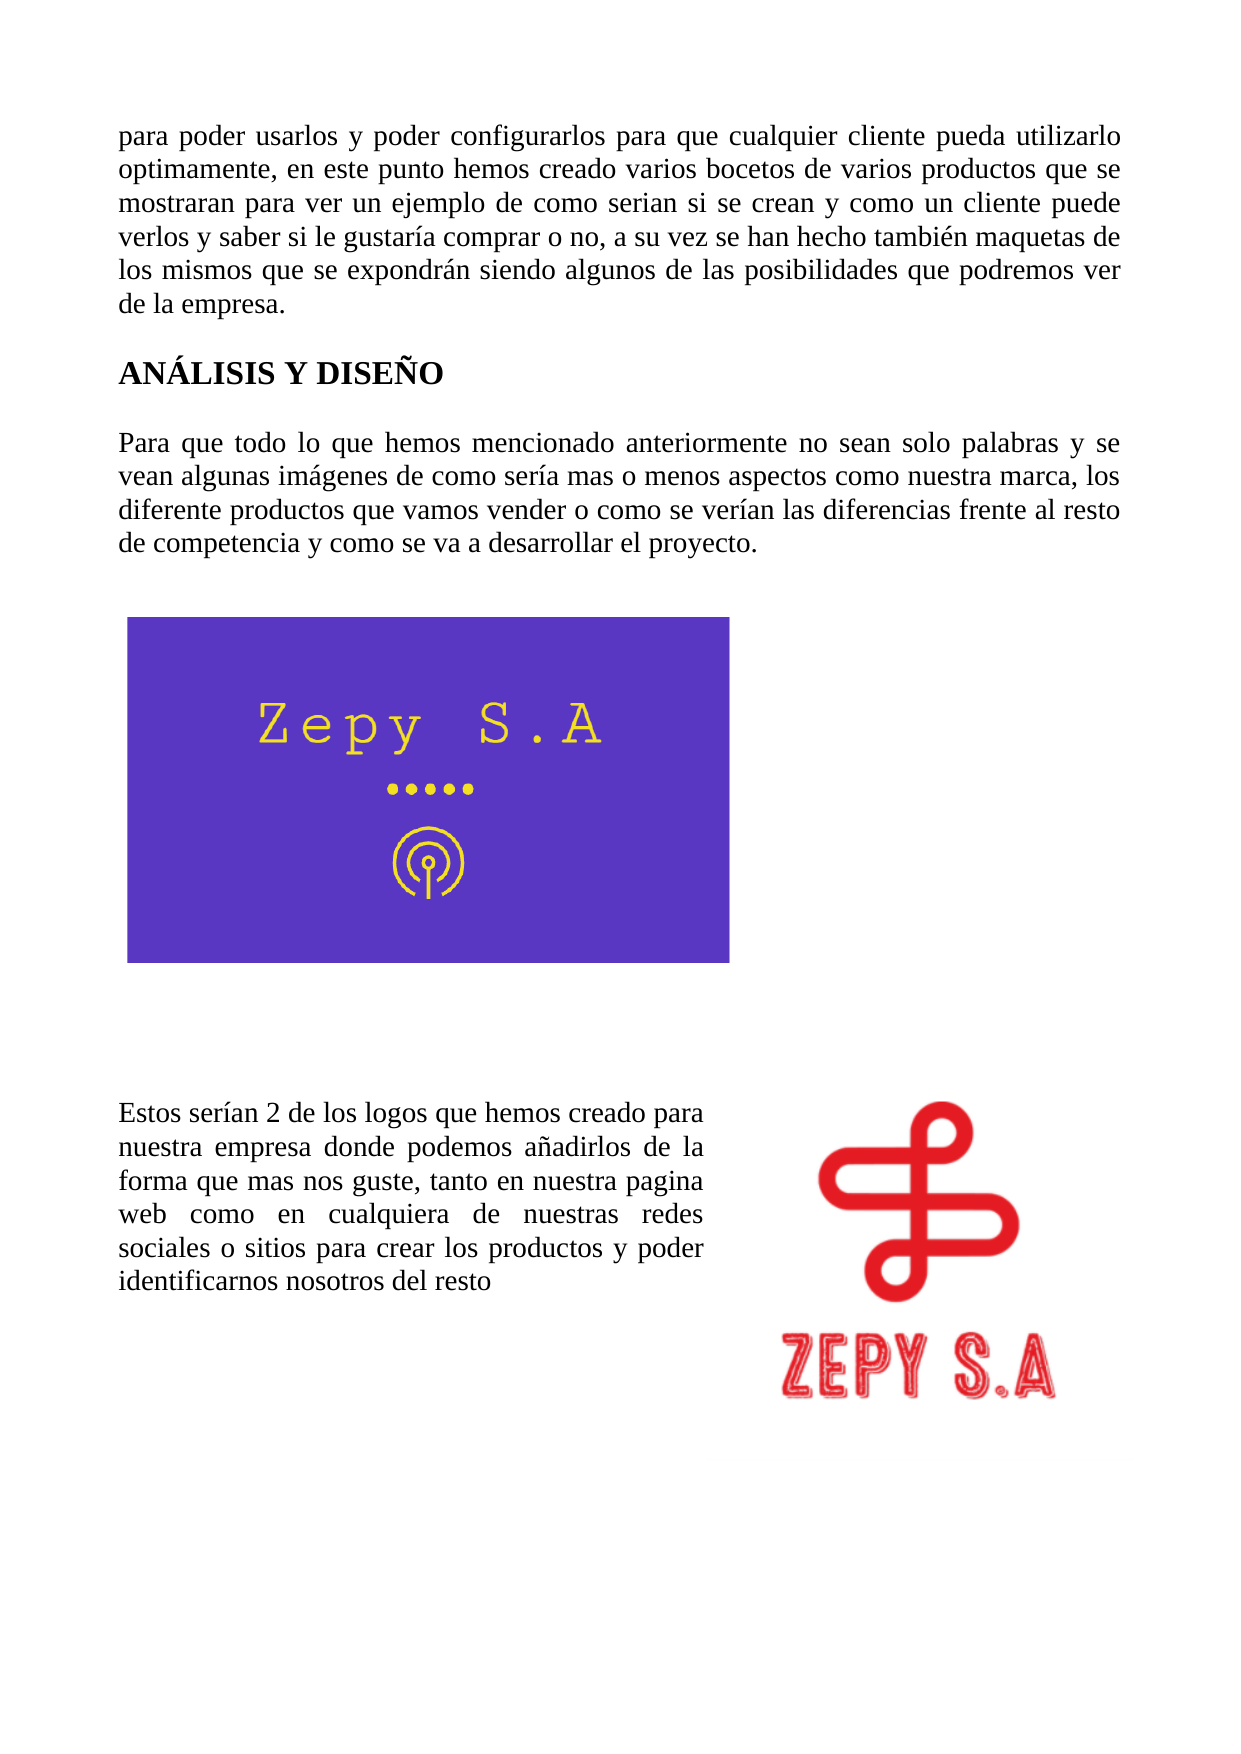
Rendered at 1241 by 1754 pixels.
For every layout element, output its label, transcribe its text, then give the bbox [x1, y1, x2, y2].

picture [704, 1014, 1134, 1461]
picture [127, 617, 730, 963]
text ANÁLISIS Y DISEÑO [118, 353, 1122, 391]
text Estos serían 2 de los logos que hemos creado para nuestra empresa donde podemos añadirlos de la forma que mas nos guste, tanto en nuestra pagina web como en cualquiera de nuestras redes sociales o sitios para crear los productos y poder identificarnos nosotros del resto [118, 1096, 704, 1297]
text Para que todo lo que hemos mencionado anteriormente no sean solo palabras y se vean algunas imágenes de como sería mas o menos aspectos como nuestra marca, los diferente productos que vamos vender o como se verían las diferencias frente al resto de competencia y como se va a desarrollar el proyecto. [118, 425, 1122, 559]
text para poder usarlos y poder configurarlos para que cualquier cliente pueda utilizarlo optimamente, en este punto hemos creado varios bocetos de varios productos que se mostraran para ver un ejemplo de como serian si se crean y como un cliente puede verlos y saber si le gustaría comprar o no, a su vez se han hecho también maquetas de los mismos que se expondrán siendo algunos de las posibilidades que podremos ver de la empresa. [118, 118, 1122, 319]
